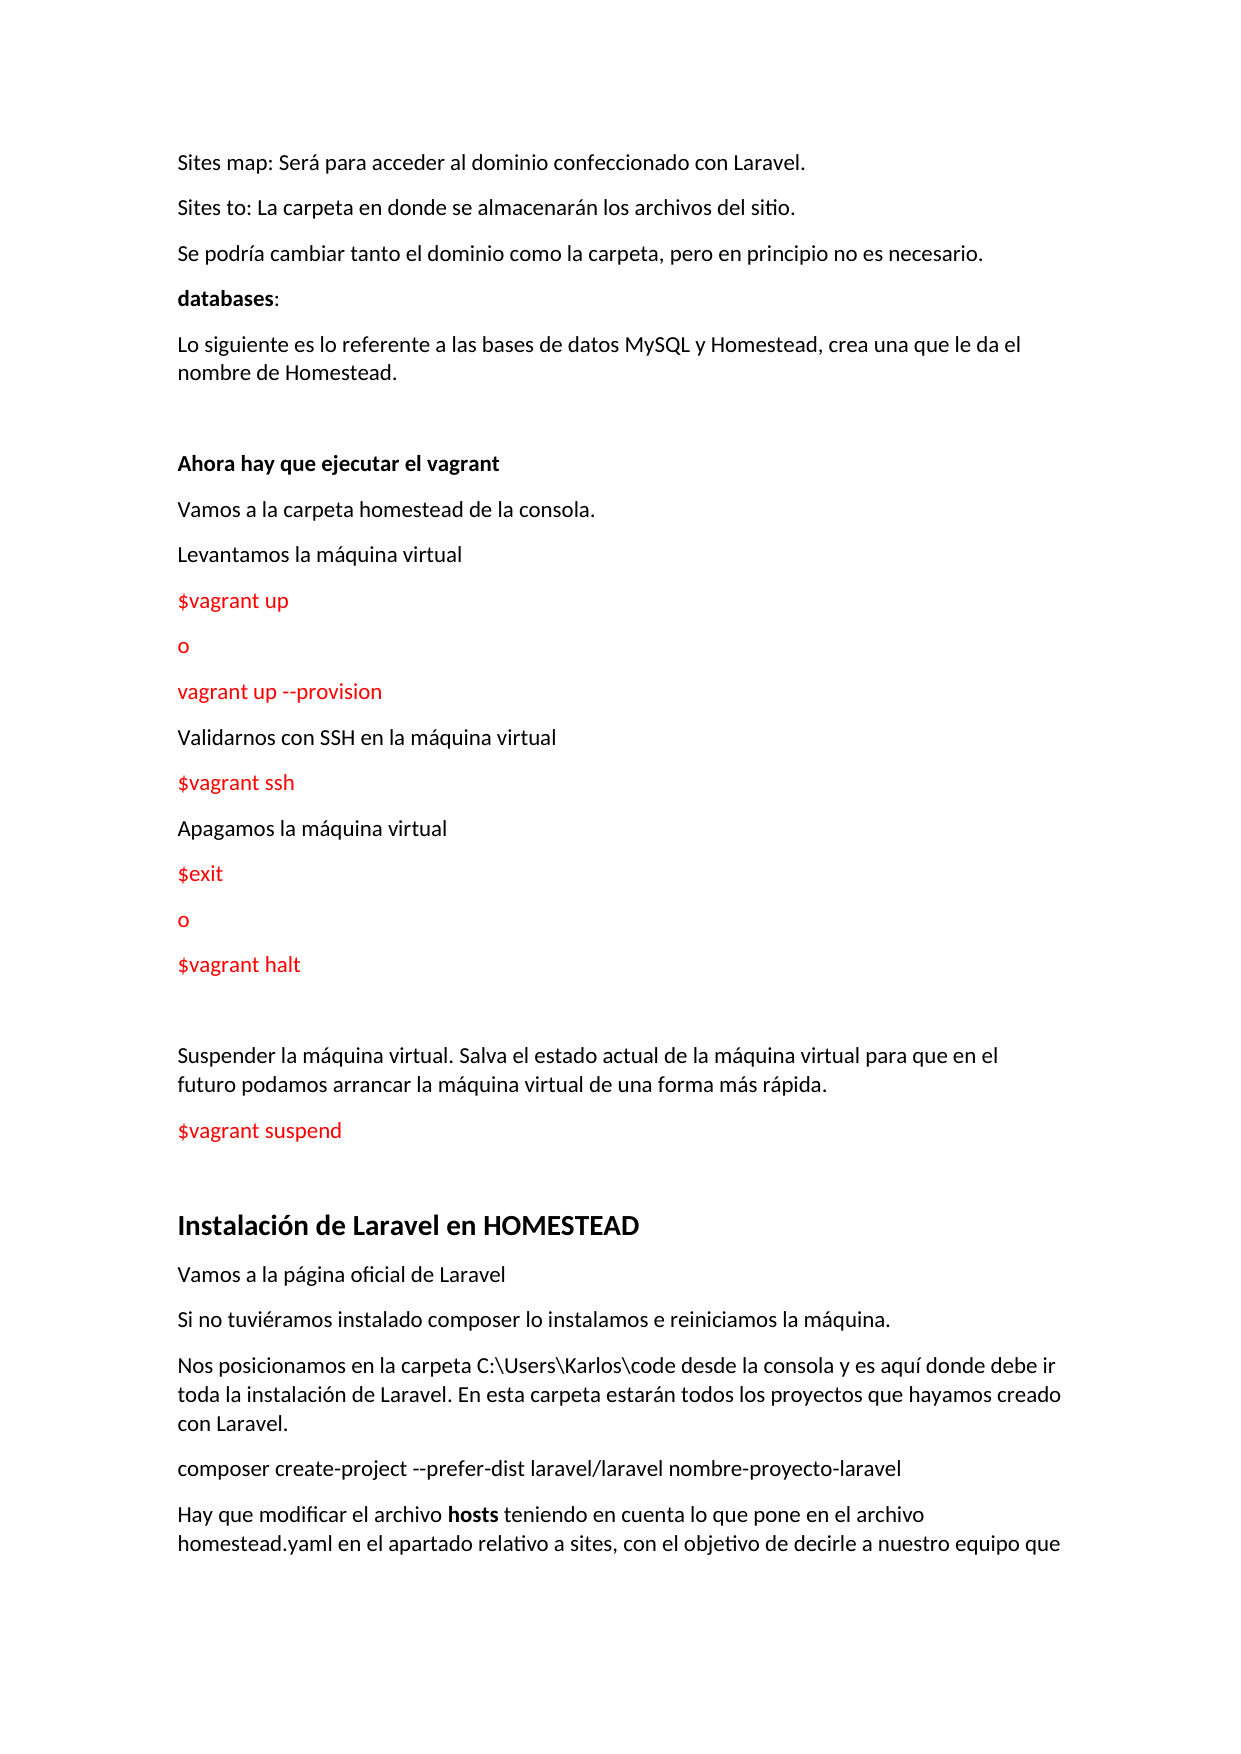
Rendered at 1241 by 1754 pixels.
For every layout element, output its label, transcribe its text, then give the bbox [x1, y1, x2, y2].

text Nos posicionamos en la carpeta C:\Users\Karlos\code desde la consola y es aquí donde debe ir toda la instalación de Laravel. En esta carpeta estarán todos los proyectos que hayamos creado con Laravel. [177, 1351, 1063, 1437]
text Vamos a la carpeta homestead de la consola. [177, 495, 1063, 523]
text $exit [177, 859, 1063, 887]
text Sites to: La carpeta en donde se almacenarán los archivos del sitio. [177, 193, 1063, 221]
text Levantamos la máquina virtual [177, 541, 1063, 569]
text Suspender la máquina virtual. Salva el estado actual de la máquina virtual para que en el futuro podamos arrancar la máquina virtual de una forma más rápida. [177, 1041, 1063, 1098]
text Se podría cambiar tanto el dominio como la carpeta, pero en principio no es necesario. [177, 239, 1063, 267]
text composer create-project --prefer-dist laravel/laravel nombre-proyecto-laravel [177, 1454, 1063, 1482]
text Instalación de Laravel en HOMESTEAD [177, 1207, 1063, 1242]
text databases: [177, 284, 1063, 312]
text Sites map: Será para acceder al dominio confeccionado con Laravel. [177, 148, 1063, 176]
text Vamos a la página oficial de Laravel [177, 1260, 1063, 1288]
text Validarnos con SSH en la máquina virtual [177, 723, 1063, 751]
text o [177, 905, 1063, 933]
text o [177, 632, 1063, 660]
text $vagrant halt [177, 950, 1063, 978]
text Apagamos la máquina virtual [177, 814, 1063, 842]
text Lo siguiente es lo referente a las bases de datos MySQL y Homestead, crea una que le da el nombre de Homestead. [177, 330, 1063, 387]
text Ahora hay que ejecutar el vagrant [177, 449, 1063, 478]
text Si no tuviéramos instalado composer lo instalamos e reiniciamos la máquina. [177, 1306, 1063, 1334]
text vagrant up --provision [177, 677, 1063, 705]
text $vagrant up [177, 586, 1063, 614]
text $vagrant ssh [177, 768, 1063, 796]
text $vagrant suspend [177, 1116, 1063, 1144]
text Hay que modificar el archivo hosts teniendo en cuenta lo que pone en el archivo homestead.yaml en el apartado relativo a sites, con el objetivo de decirle a nuestro equipo que [177, 1500, 1063, 1557]
